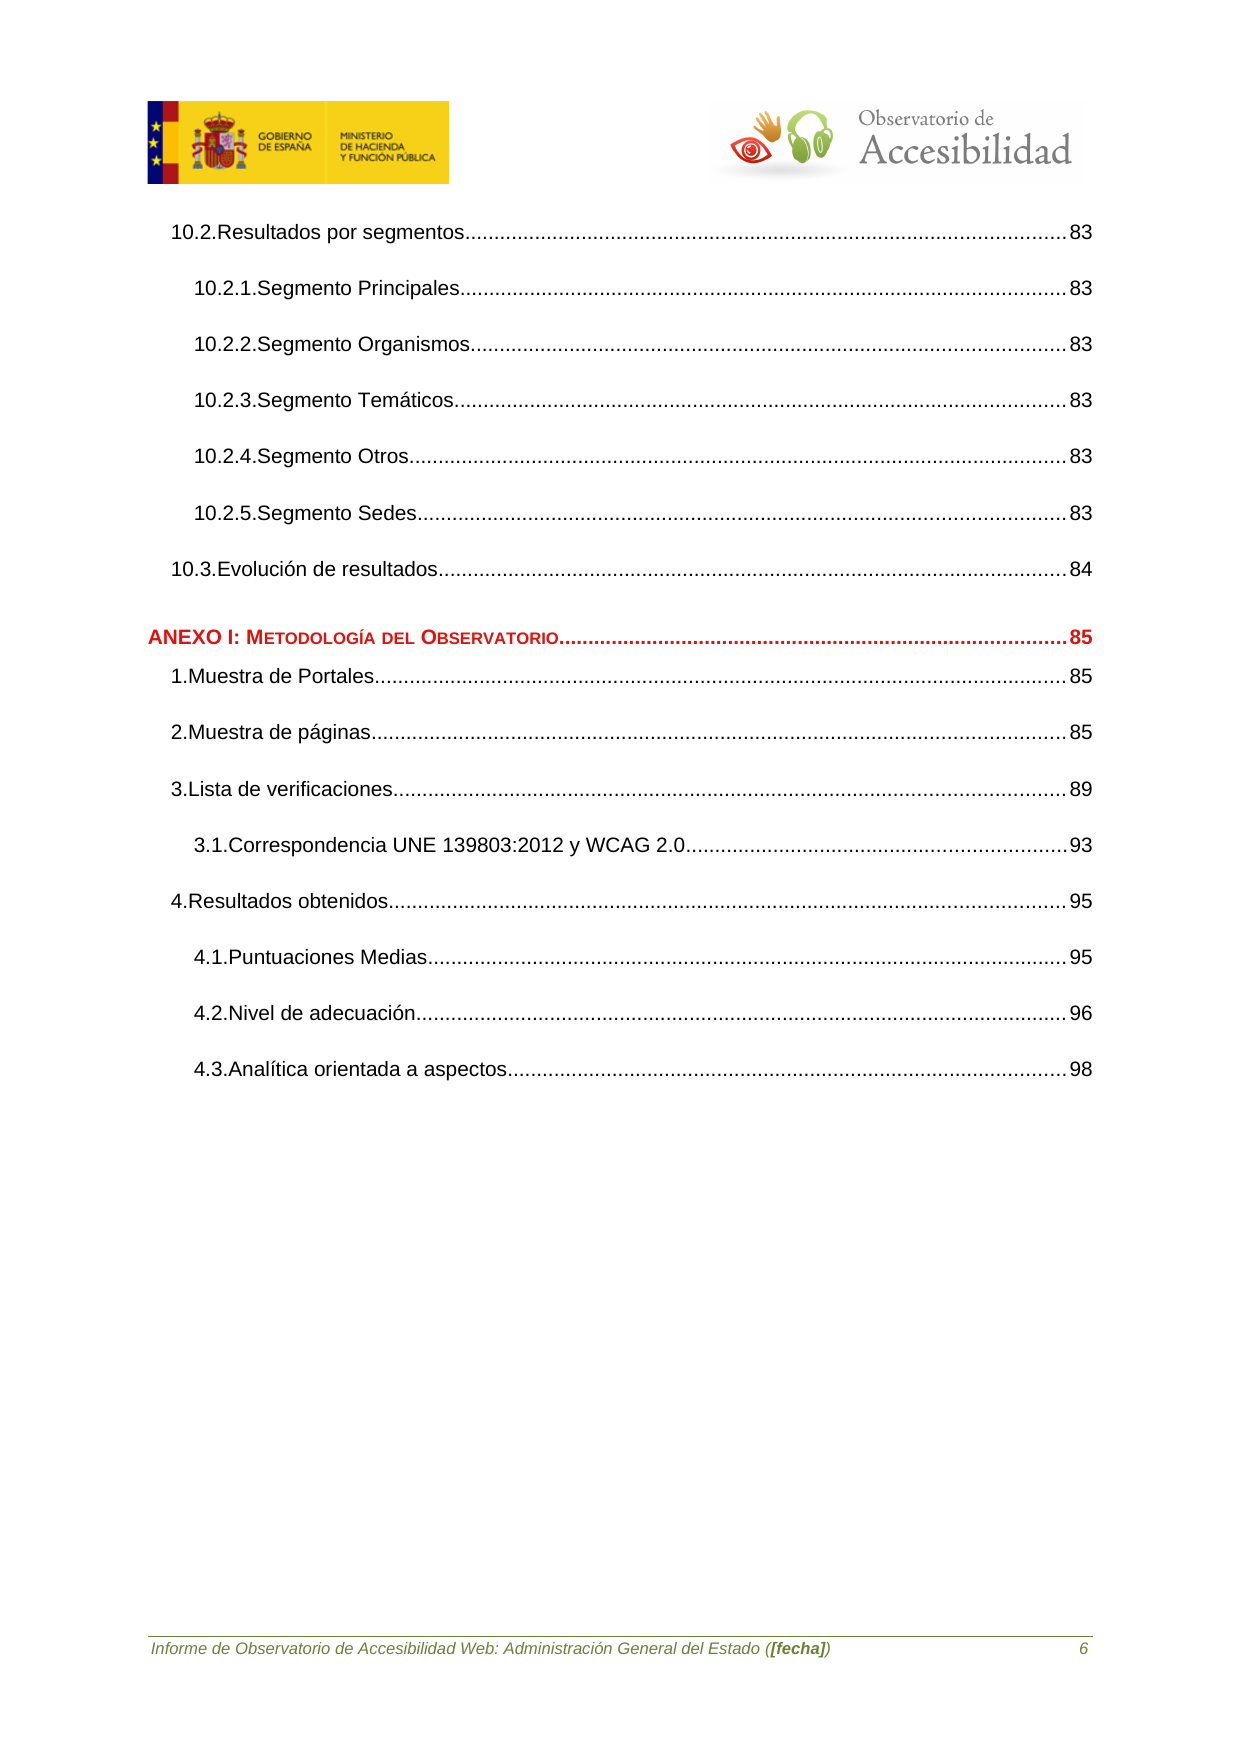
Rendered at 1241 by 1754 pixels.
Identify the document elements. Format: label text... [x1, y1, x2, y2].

text 4.1.Puntuaciones Medias 95 [193, 945, 1092, 969]
text 1.Muestra de Portales 85 [171, 664, 1092, 688]
text 4.3.Analítica orientada a aspectos 98 [193, 1057, 1092, 1081]
text 4.2.Nivel de adecuación 96 [193, 1001, 1092, 1025]
text 2.Muestra de páginas 85 [171, 720, 1092, 744]
picture [147, 101, 450, 184]
text 10.2.2.Segmento Organismos 83 [193, 332, 1092, 356]
text 3.1.Correspondencia UNE 139803:2012 y WCAG 2.0 93 [193, 832, 1092, 856]
text 4.Resultados obtenidos 95 [171, 889, 1092, 913]
text 10.2.1.Segmento Principales 83 [193, 276, 1092, 300]
text 10.2.5.Segmento Sedes 83 [193, 500, 1092, 524]
text 10.2.Resultados por segmentos 83 [171, 220, 1092, 244]
text 10.3.Evolución de resultados 84 [171, 557, 1092, 581]
text ANEXO I: Metodología del Observatorio 85 [148, 625, 1092, 649]
text 10.2.4.Segmento Otros 83 [193, 444, 1092, 468]
text 3.Lista de verificaciones 89 [171, 776, 1092, 800]
text 10.2.3.Segmento Temáticos 83 [193, 388, 1092, 412]
picture [710, 101, 1086, 184]
